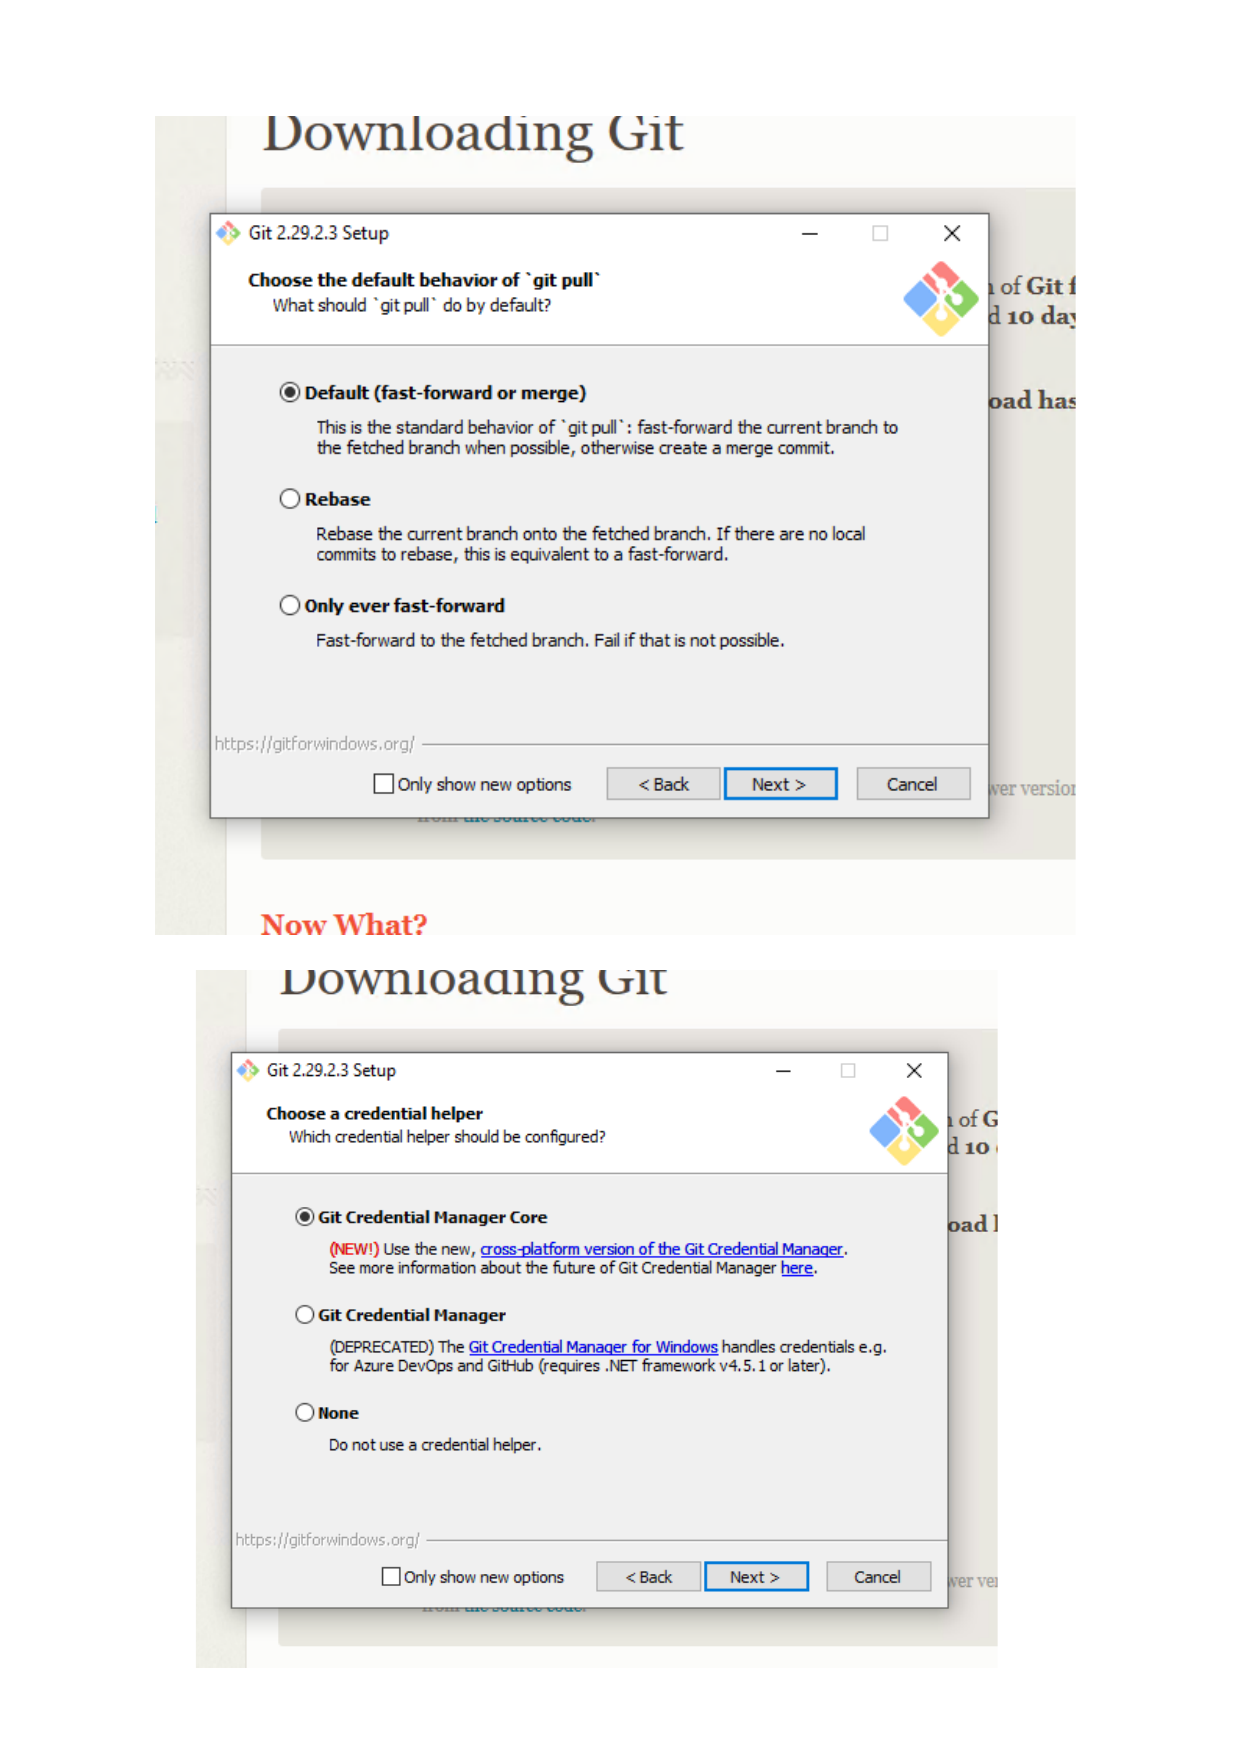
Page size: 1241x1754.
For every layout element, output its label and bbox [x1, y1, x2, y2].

picture [195, 970, 998, 1668]
picture [155, 116, 1076, 935]
